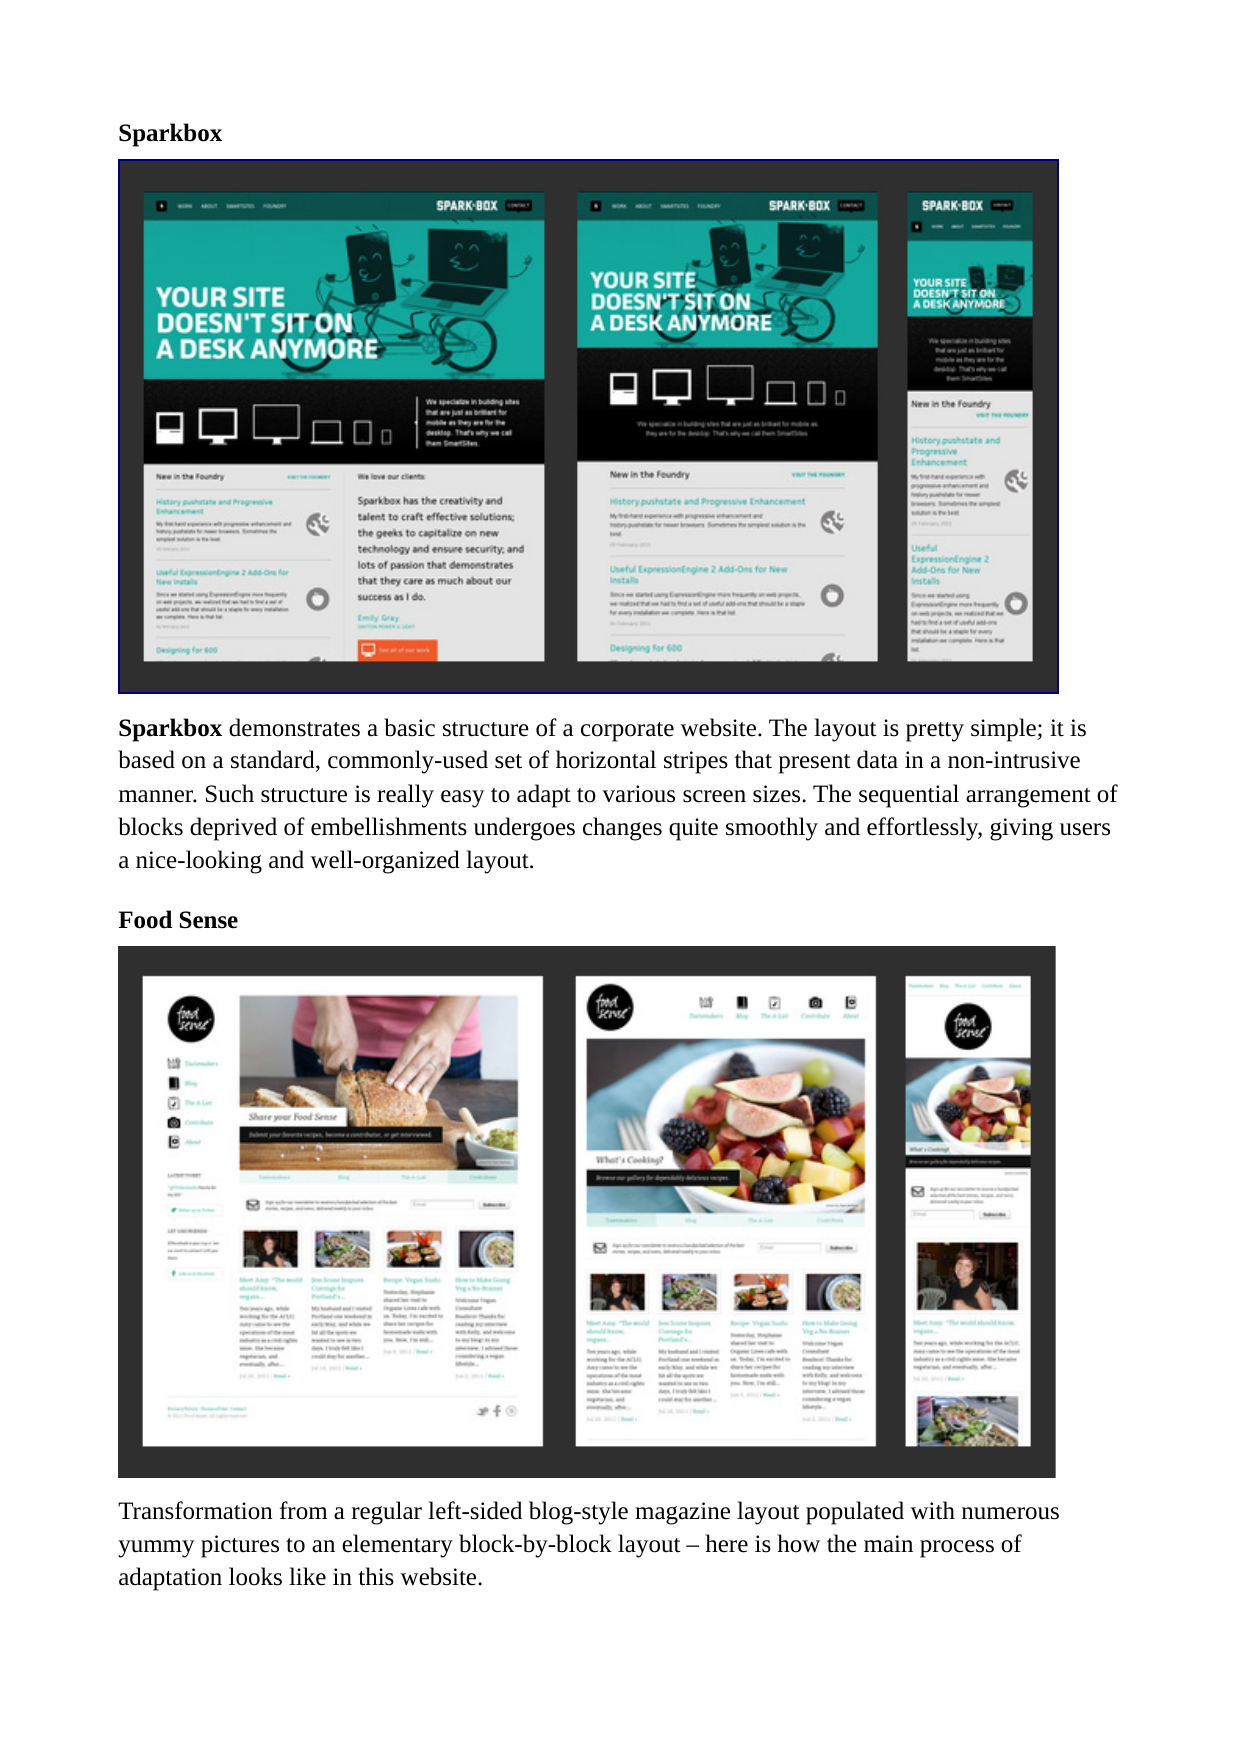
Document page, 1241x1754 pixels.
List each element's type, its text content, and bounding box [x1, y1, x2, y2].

subtitle Sparkbox [118, 118, 1122, 147]
picture [118, 946, 1056, 1478]
picture [120, 161, 1057, 692]
text Transformation from a regular left-sided blog-style magazine layout populated with numerous yummy pictures to an elementary block-by-block layout – here is how the main process of adaptation looks like in this website. [118, 1496, 1122, 1591]
text Sparkbox demonstrates a basic structure of a corporate website. The layout is pretty simple; it is based on a standard, commonly-used set of horizontal stripes that present data in a non-intrusive manner. Such structure is really easy to adapt to various screen sizes. The sequential arrangement of blocks deprived of embellishments undergoes changes quite smoothly and effortlessly, giving users a nice-looking and well-organized layout. [118, 713, 1122, 873]
subtitle Food Sense [118, 905, 1122, 933]
